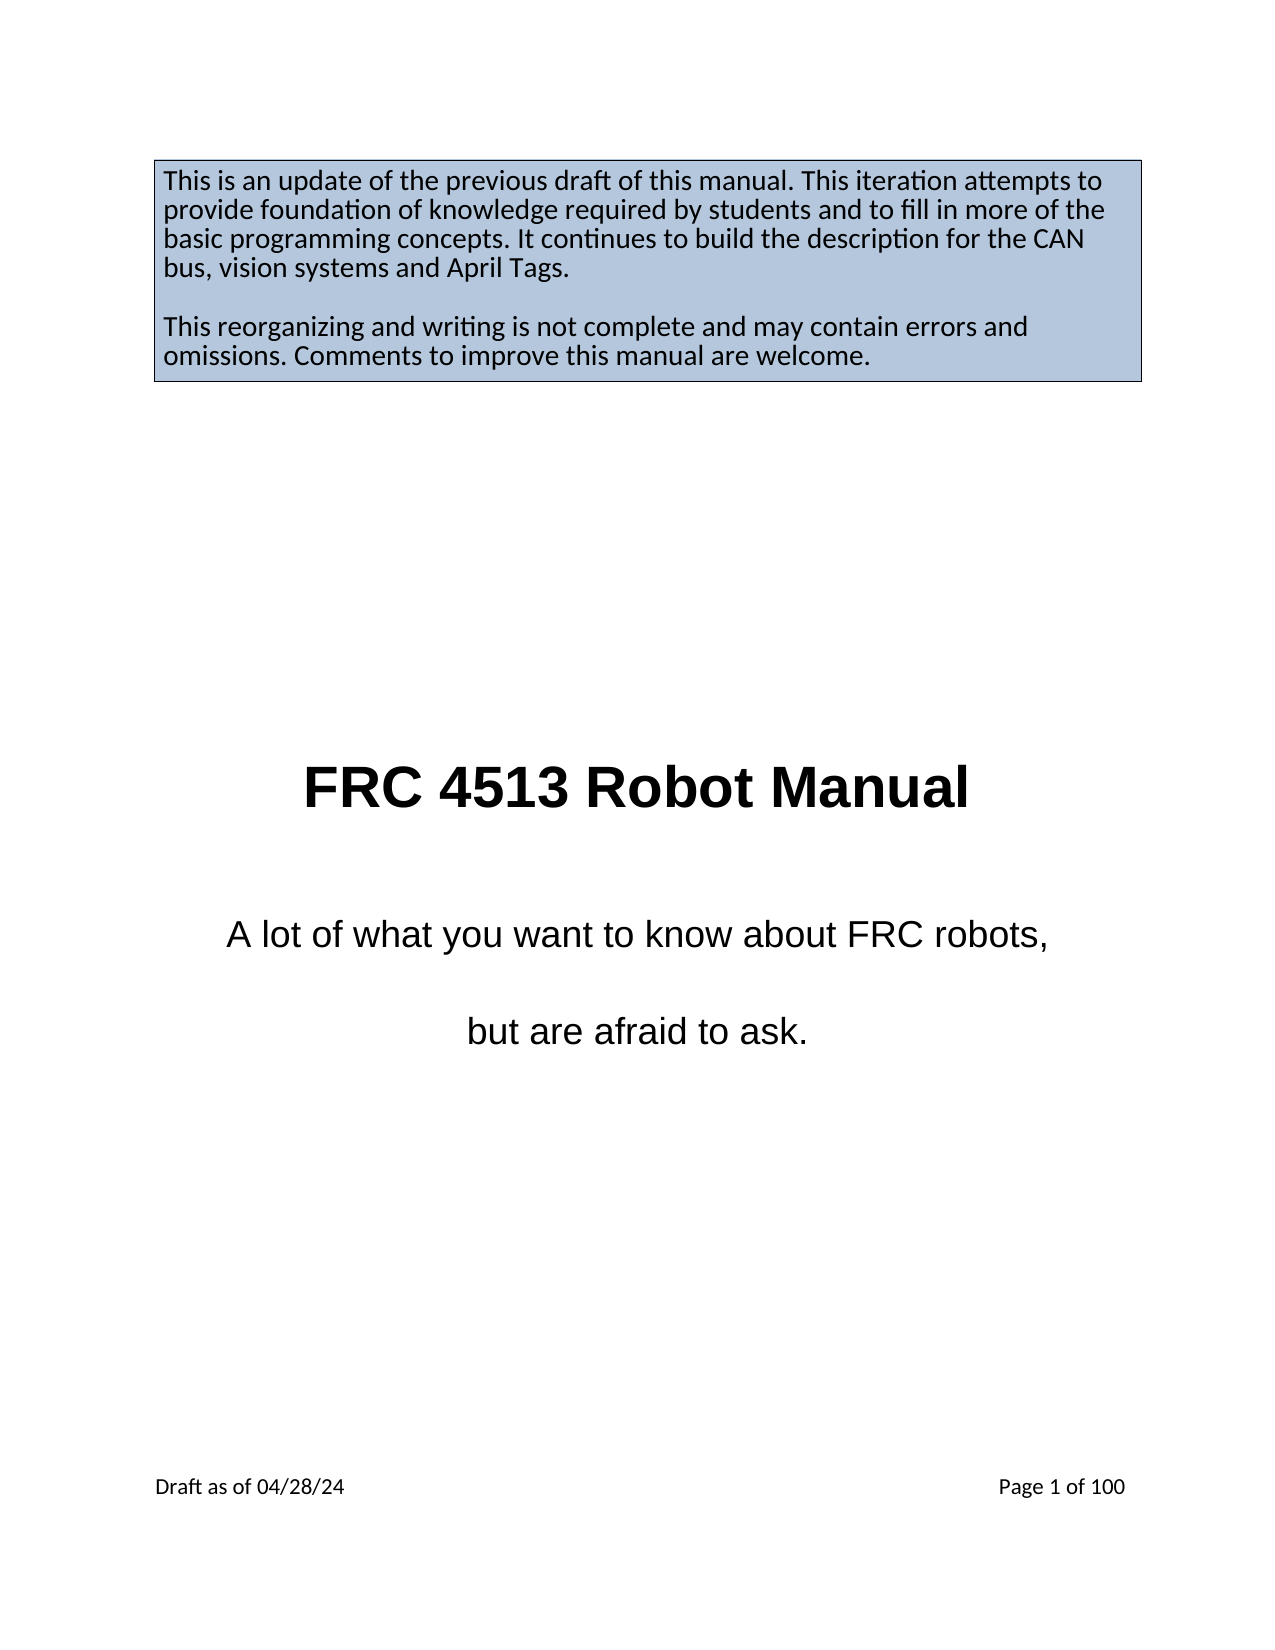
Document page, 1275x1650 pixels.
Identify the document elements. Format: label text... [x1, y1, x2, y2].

title FRC 4513 Robot Manual [150, 754, 1125, 819]
text This reorganizing and writing is not complete and may contain errors and omissions. Comments to improve this manual are welcome. [163, 314, 1132, 373]
subtitle A lot of what you want to know about FRC robots, [150, 914, 1125, 956]
subtitle but are afraid to ask. [150, 968, 1125, 1052]
text This is an update of the previous draft of this manual. This iteration attempts to provide foundation of knowledge required by students and to fill in more of the basic programming concepts. It continues to build the description for the CAN bus, vision systems and April Tags. [163, 168, 1132, 285]
